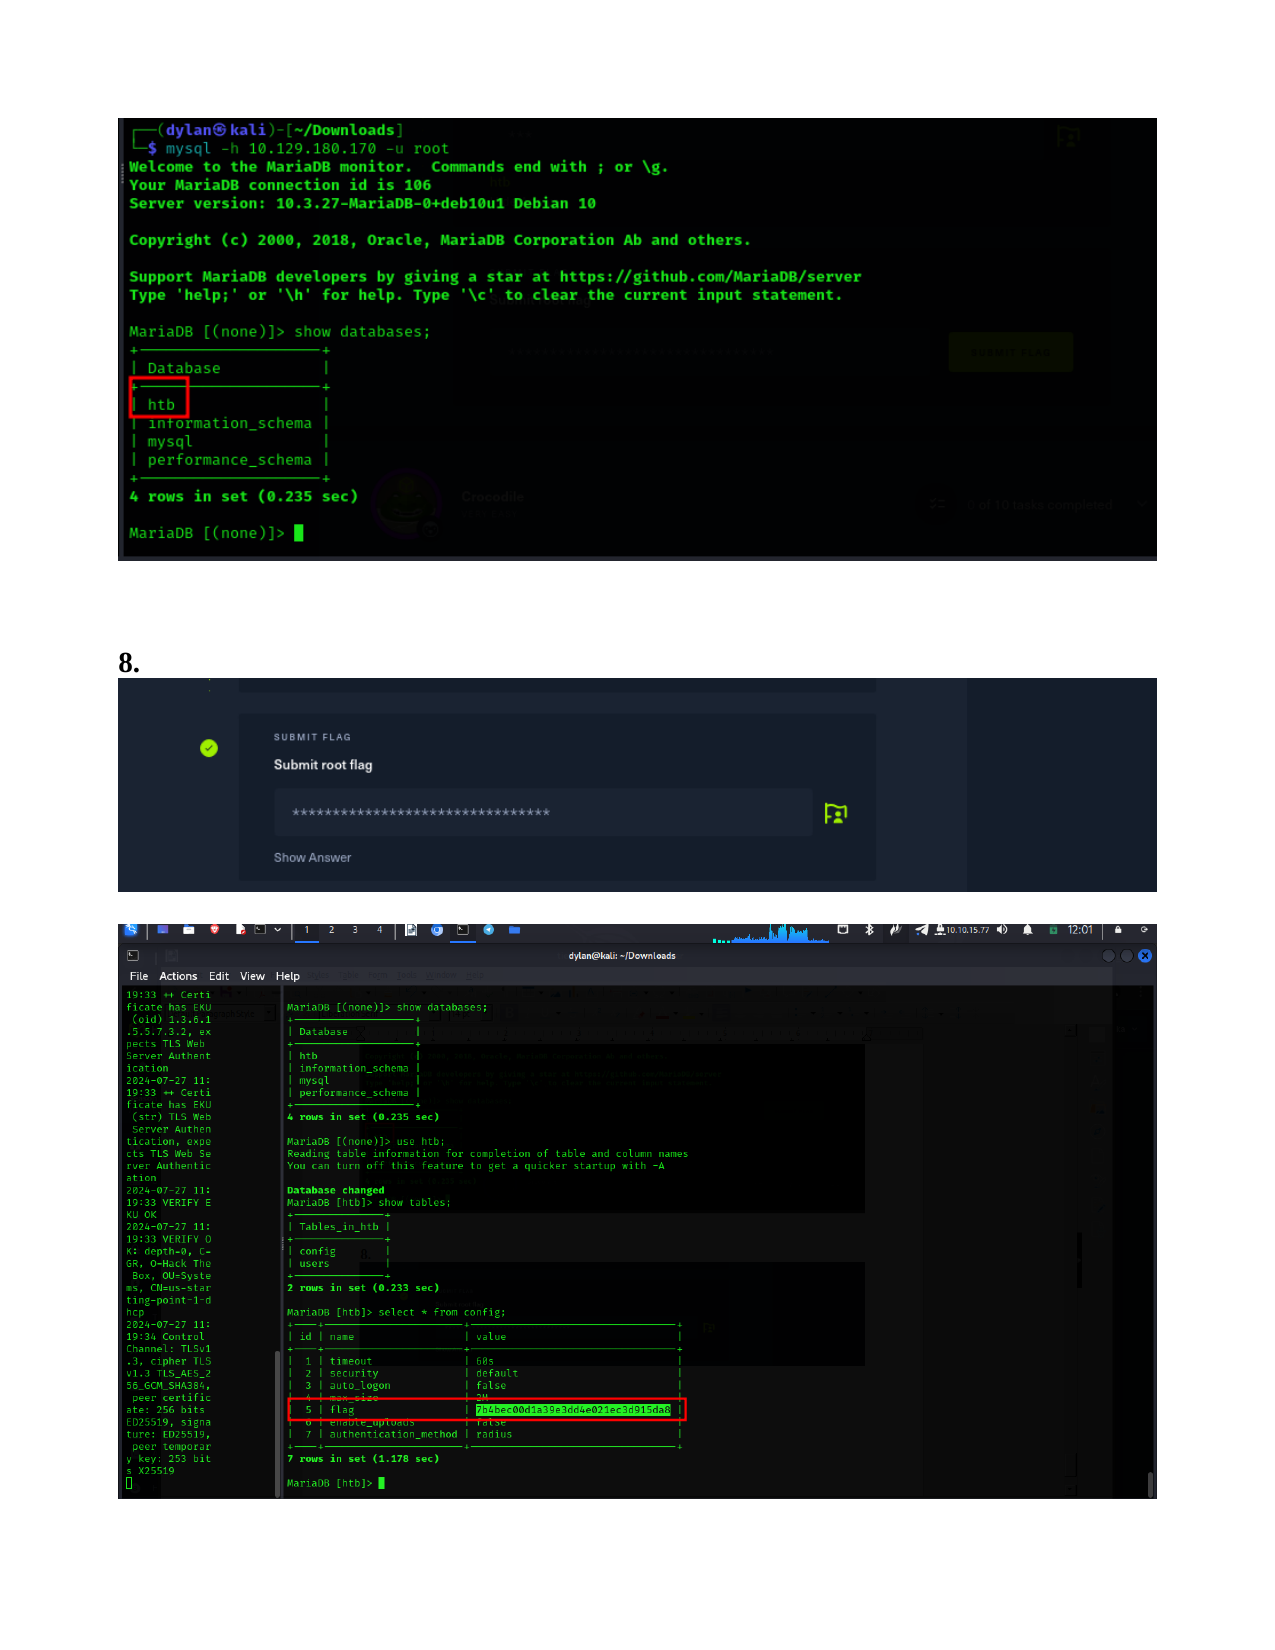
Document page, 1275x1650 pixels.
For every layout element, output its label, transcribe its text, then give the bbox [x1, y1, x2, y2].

picture [118, 678, 1157, 892]
text 8. [118, 645, 1157, 678]
picture [118, 118, 1157, 561]
picture [118, 924, 1157, 1499]
